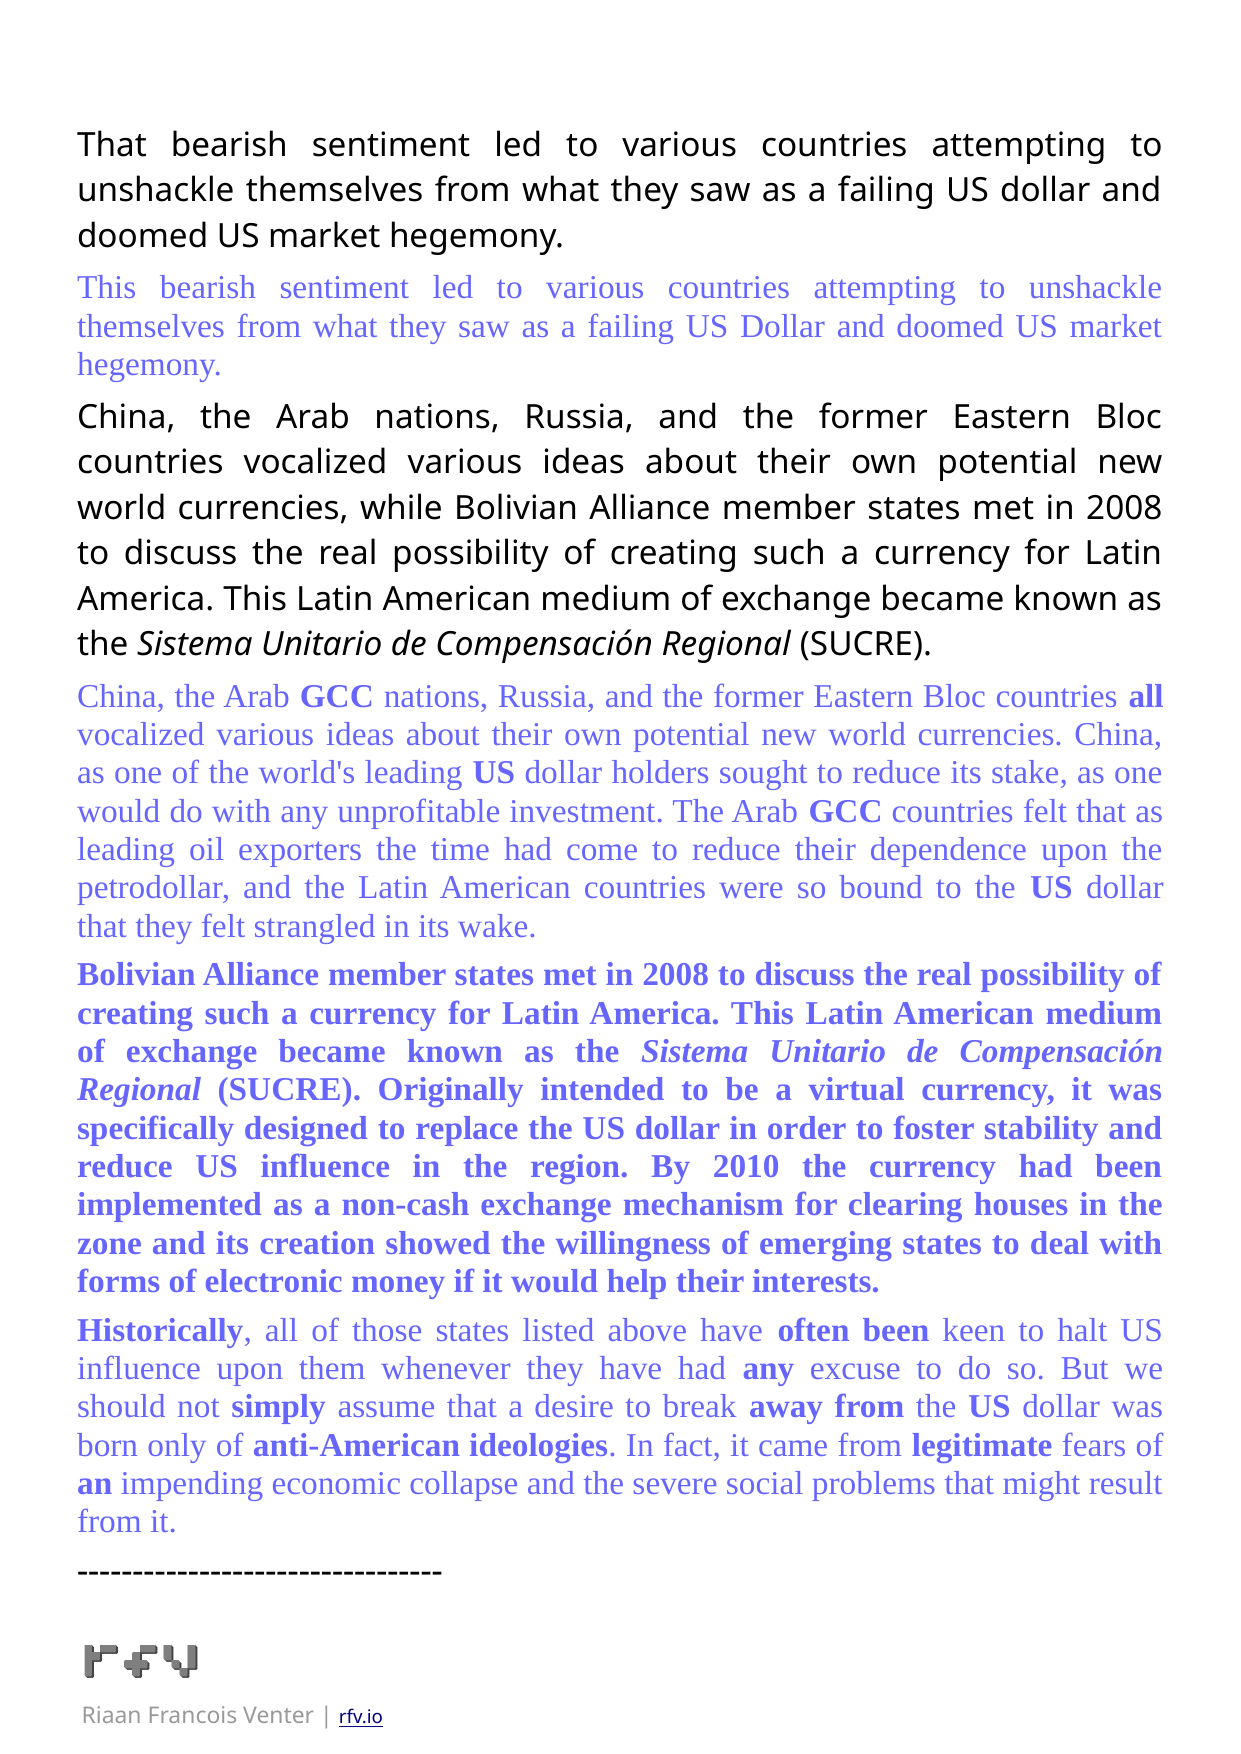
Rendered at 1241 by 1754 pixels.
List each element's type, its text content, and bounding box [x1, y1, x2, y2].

text China, the Arab nations, Russia, and the former Eastern Bloc countries vocalized various ideas about their own potential new world currencies, while Bolivian Alliance member states met in 2008 to discuss the real possibility of creating such a currency for Latin America. This Latin American medium of exchange became known as the Sistema Unitario de Compensación Regional (SUCRE). [77, 393, 1163, 665]
text Historically, all of those states listed above have often been keen to halt US influence upon them whenever they have had any excuse to do so. But we should not simply assume that a desire to break away from the US dollar was born only of anti-American ideologies. In fact, it came from legitimate fears of an impending economic collapse and the severe social problems that might result from it. [77, 1310, 1163, 1540]
text --------------------------------- [77, 1550, 1163, 1589]
text Bolivian Alliance member states met in 2008 to discuss the real possibility of creating such a currency for Latin America. This Latin American medium of exchange became known as the Sistema Unitario de Compensación Regional (SUCRE). Originally intended to be a virtual currency, it was specifically designed to replace the US dollar in order to foster stability and reduce US influence in the region. By 2010 the currency had been implemented as a non-cash exchange mechanism for clearing houses in the zone and its creation showed the willingness of emerging states to deal with forms of electronic money if it would help their interests. [77, 954, 1163, 1299]
text That bearish sentiment led to various countries attempting to unshackle themselves from what they saw as a failing US dollar and doomed US market hegemony. [77, 121, 1163, 257]
text China, the Arab GCC nations, Russia, and the former Eastern Bloc countries all vocalized various ideas about their own potential new world currencies. China, as one of the world's leading US dollar holders sought to reduce its stake, as one would do with any unprofitable investment. The Arab GCC countries felt that as leading oil exporters the time had come to reduce their dependence upon the petrodollar, and the Latin American countries were so bound to the US dollar that they felt strangled in its wake. [77, 676, 1163, 944]
picture [84, 1645, 203, 1684]
text This bearish sentiment led to various countries attempting to unshackle themselves from what they saw as a failing US Dollar and doomed US market hegemony. [77, 267, 1163, 382]
